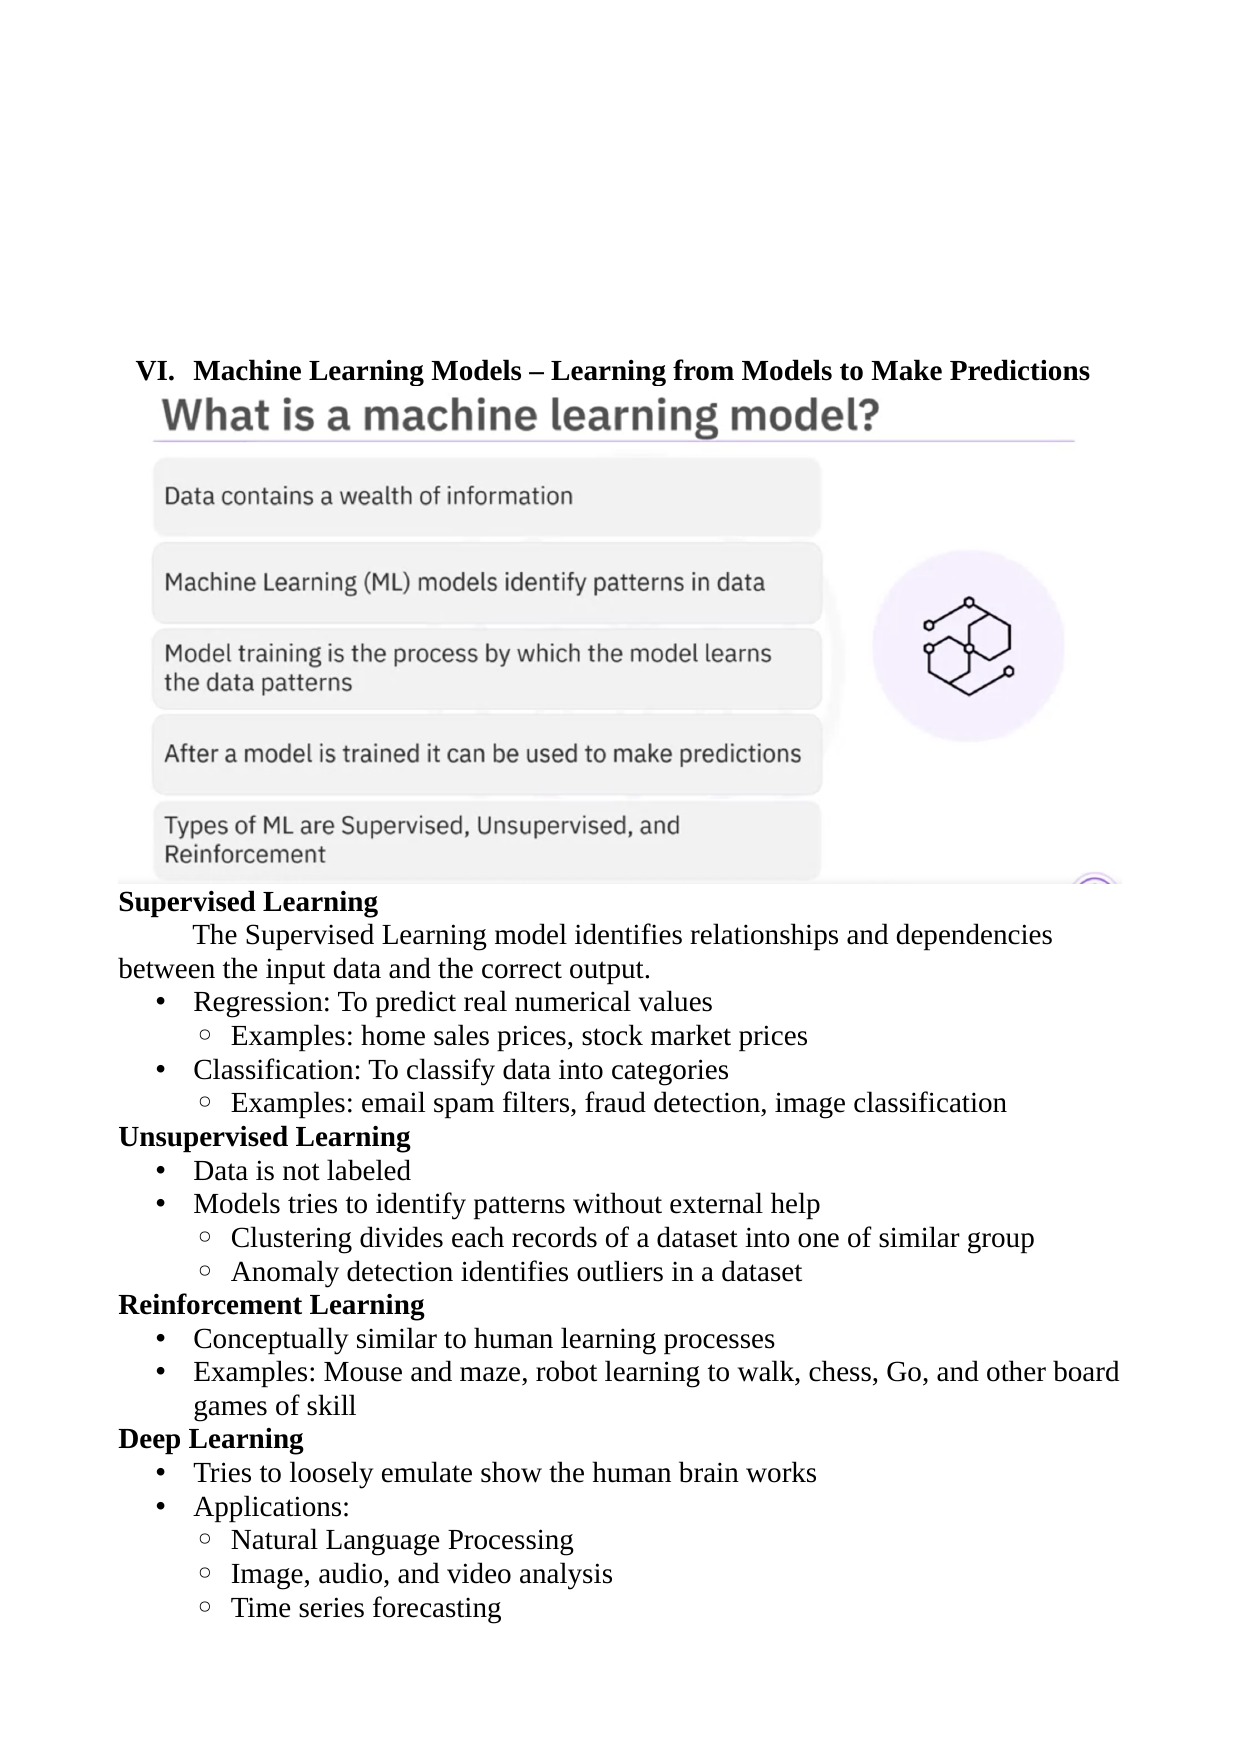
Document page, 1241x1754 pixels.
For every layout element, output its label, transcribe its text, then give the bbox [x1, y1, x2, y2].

list Examples: Mouse and maze, robot learning to walk, chess, Go, and other board games of skill [156, 1354, 1122, 1422]
list Image, audio, and video analysis [193, 1556, 1122, 1590]
text Deep Learning [118, 1422, 1122, 1455]
list Clustering divides each records of a dataset into one of similar group [193, 1220, 1122, 1254]
list Machine Learning Models – Learning from Models to Make Predictions [175, 353, 1122, 386]
list Classification: To classify data into categories [156, 1052, 1122, 1086]
list Examples: email spam filters, fraud detection, image classification [193, 1086, 1122, 1119]
list Natural Language Processing [193, 1522, 1122, 1556]
list Anomaly detection identifies outliers in a dataset [193, 1254, 1122, 1287]
list Examples: home sales prices, stock market prices [193, 1018, 1122, 1052]
list Regression: To predict real numerical values [156, 984, 1122, 1018]
text Reinforcement Learning [118, 1287, 1122, 1321]
list Data is not labeled [156, 1153, 1122, 1186]
list Conceptually similar to human learning processes [156, 1321, 1122, 1354]
text Unsupervised Learning [118, 1119, 1122, 1153]
text The Supervised Learning model identifies relationships and dependencies between the input data and the correct output. [118, 917, 1122, 984]
list Tries to loosely emulate show the human brain works [156, 1455, 1122, 1489]
list Time series forecasting [193, 1590, 1122, 1623]
text Supervised Learning [118, 884, 1122, 917]
list Models tries to identify patterns without external help [156, 1186, 1122, 1220]
list Applications: [156, 1489, 1122, 1522]
